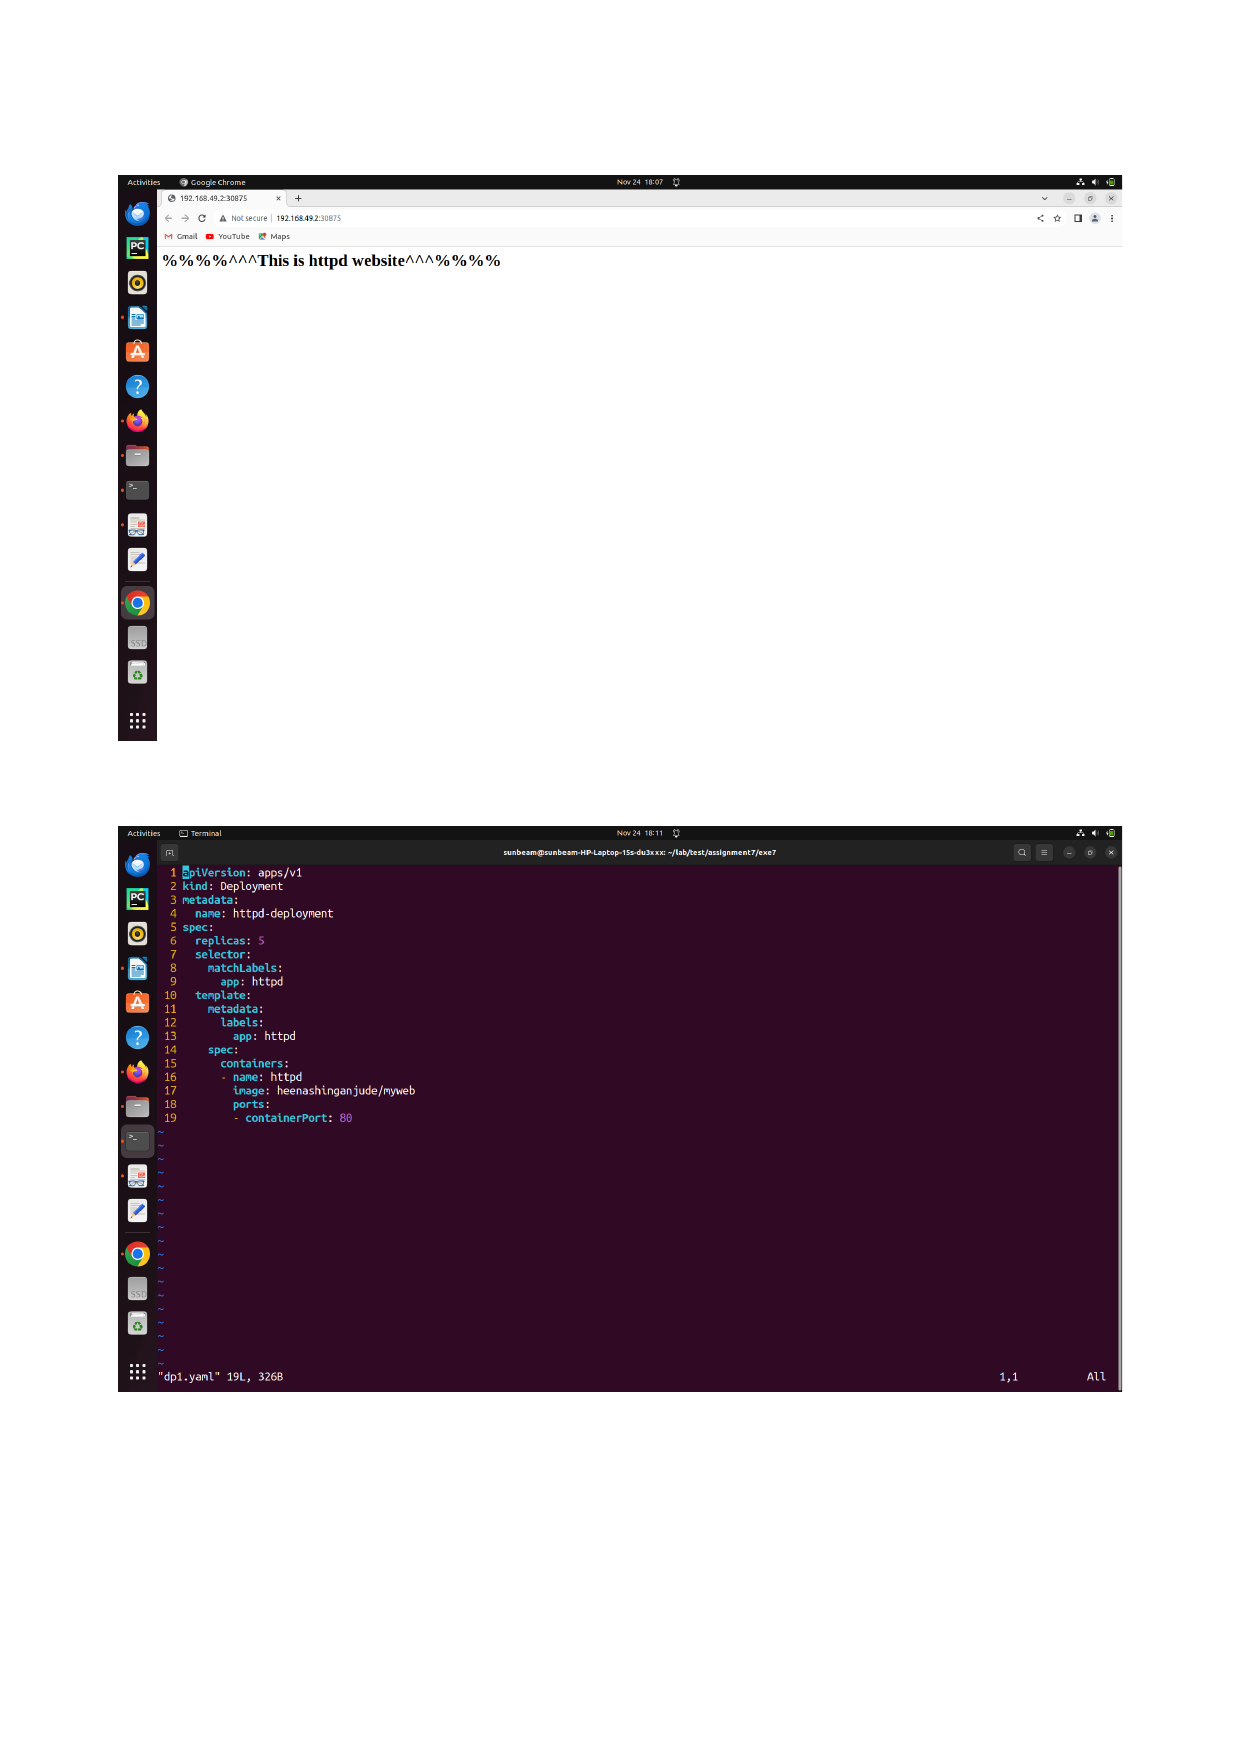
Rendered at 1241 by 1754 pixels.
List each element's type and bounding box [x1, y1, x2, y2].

picture [118, 826, 1123, 1392]
picture [118, 175, 1123, 741]
